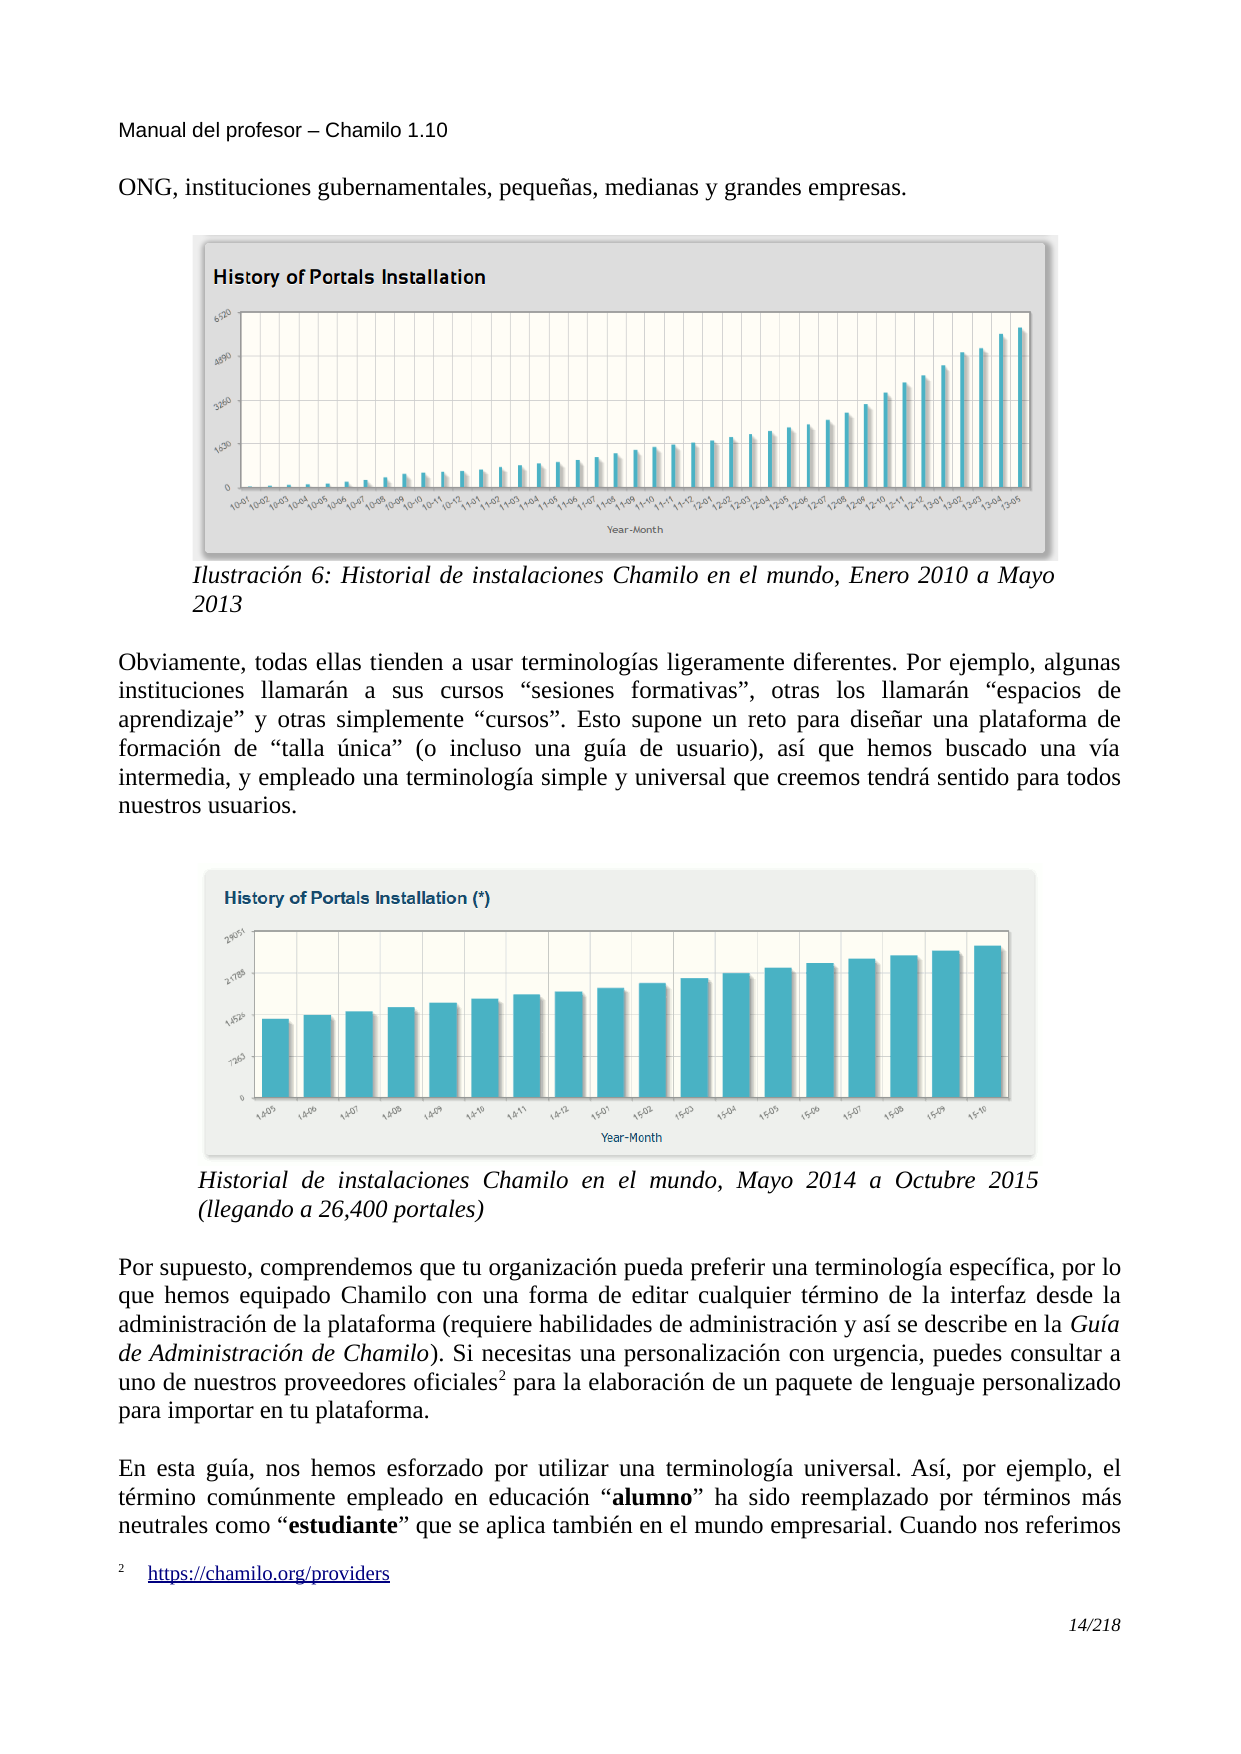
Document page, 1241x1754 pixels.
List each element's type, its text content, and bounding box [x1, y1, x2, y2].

text Ilustración 6: Historial de instalaciones Chamilo en el mundo, Enero 2010 a Mayo 2013 [192, 561, 1058, 618]
text Por supuesto, comprendemos que tu organización pueda preferir una terminología específica, por lo que hemos equipado Chamilo con una forma de editar cualquier término de la interfaz desde la administración de la plataforma (requiere habilidades de administración y así se describe en la Guía de Administración de Chamilo). Si necesitas una personalización con urgencia, puedes consultar a uno de nuestros proveedores oficiales para la elaboración de un paquete de lenguaje personalizado para importar en tu plataforma. [118, 1252, 1122, 1424]
text En esta guía, nos hemos esforzado por utilizar una terminología universal. Así, por ejemplo, el término comúnmente empleado en educación “alumno” ha sido reemplazado por términos más neutrales como “estudiante” que se aplica también en el mundo empresarial. Cuando nos referimos [118, 1453, 1122, 1539]
text ONG, instituciones gubernamentales, pequeñas, medianas y grandes empresas. [118, 172, 1122, 200]
text https://chamilo.org/providers [118, 1561, 1122, 1585]
text Obviamente, todas ellas tienden a usar terminologías ligeramente diferentes. Por ejemplo, algunas instituciones llamarán a sus cursos “sesiones formativas”, otras los llamarán “espacios de aprendizaje” y otras simplemente “cursos”. Esto supone un reto para diseñar una plataforma de formación de “talla única” (o incluso una guía de usuario), así que hemos buscado una vía intermedia, y empleado una terminología simple y universal que creemos tendrá sentido para todos nuestros usuarios. [118, 647, 1122, 819]
picture [197, 863, 1043, 1166]
text Historial de instalaciones Chamilo en el mundo, Mayo 2014 a Octubre 2015 (llegando a 26,400 portales) [198, 1166, 1042, 1223]
picture [192, 235, 1059, 561]
